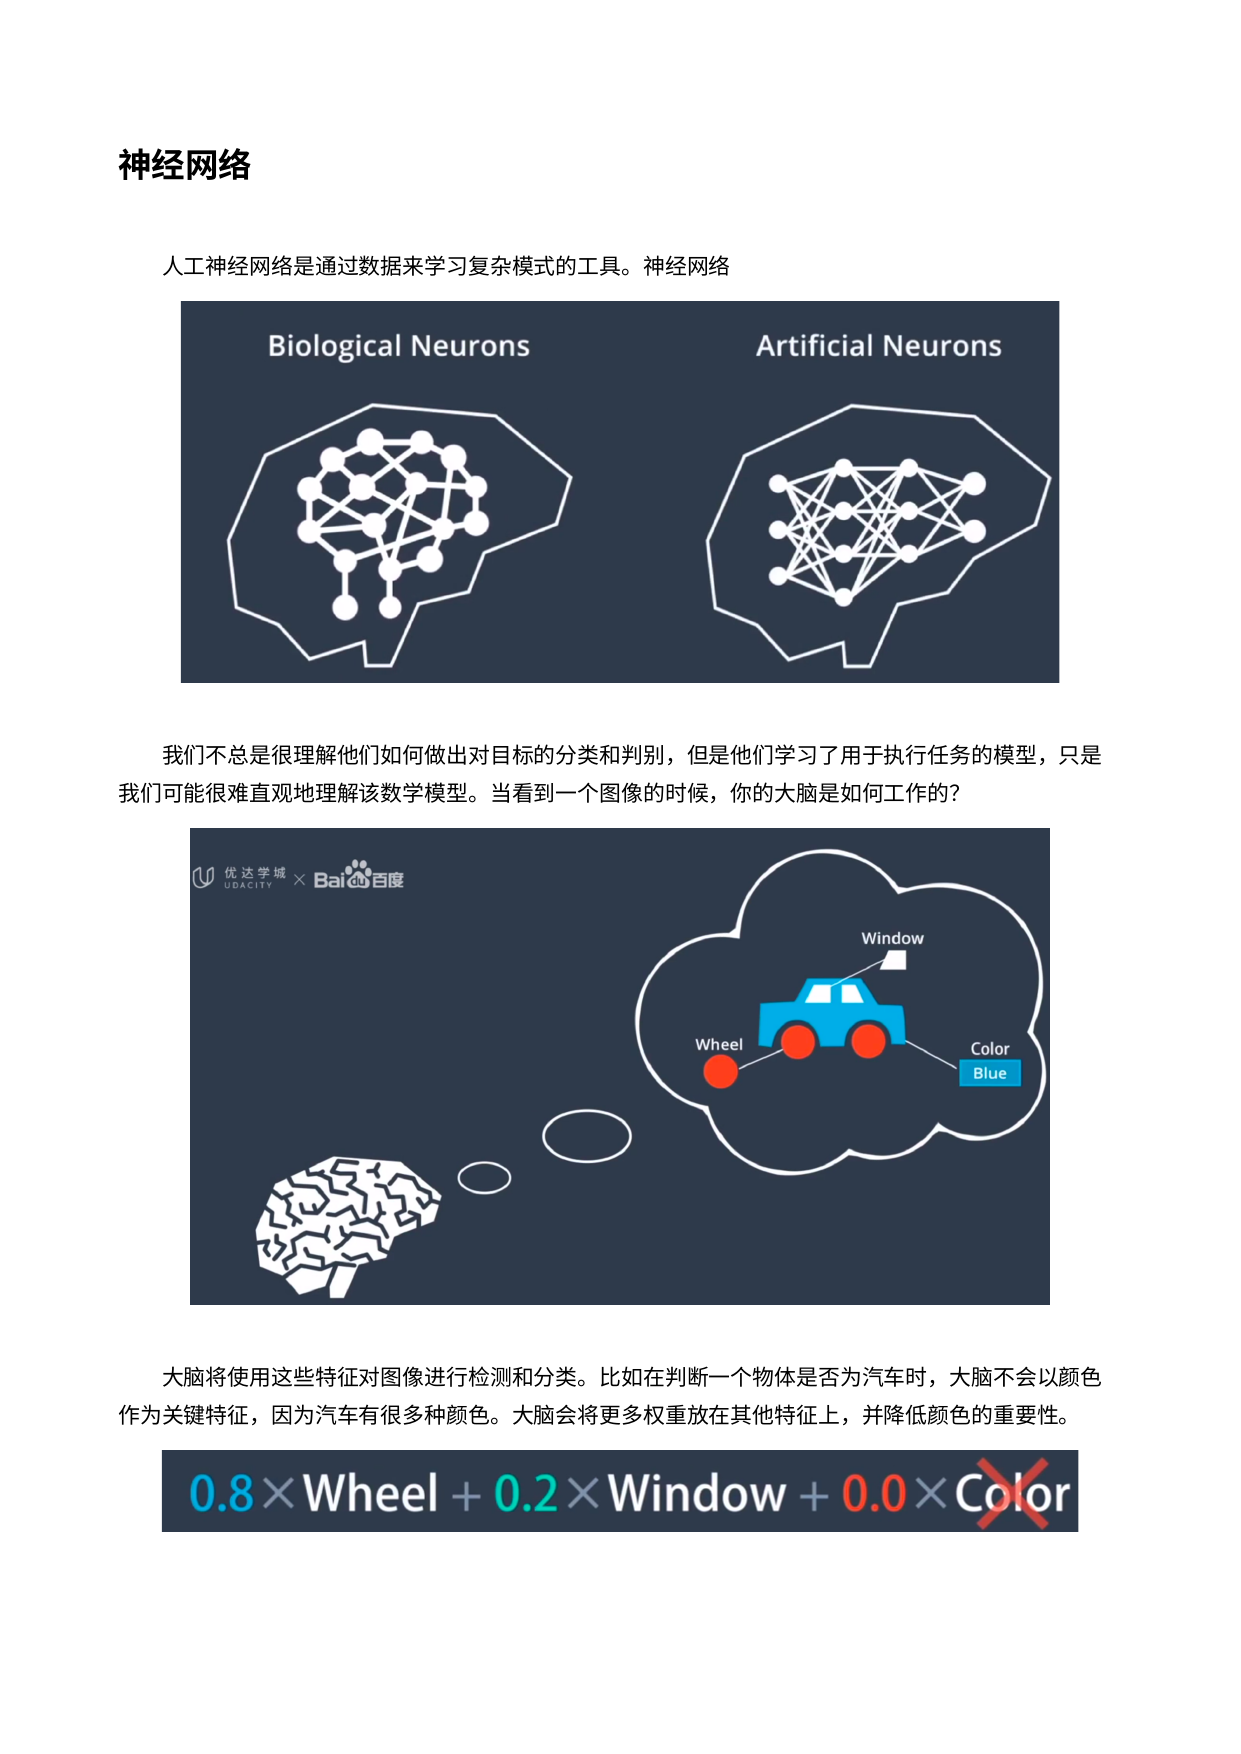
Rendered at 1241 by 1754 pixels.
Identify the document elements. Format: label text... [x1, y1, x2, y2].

picture [180, 301, 1060, 683]
text 人工神经网络是通过数据来学习复杂模式的工具。神经网络 [118, 249, 1122, 281]
picture [161, 1450, 1079, 1532]
subtitle 神经网络 [118, 139, 1122, 187]
picture [190, 828, 1050, 1305]
text 大脑将使用这些特征对图像进行检测和分类。比如在判断一个物体是否为汽车时，大脑不会以颜色作为关键特征，因为汽车有很多种颜色。大脑会将更多权重放在其他特征上，并降低颜色的重要性。 [118, 1360, 1122, 1429]
text 我们不总是很理解他们如何做出对目标的分类和判别，但是他们学习了用于执行任务的模型，只是我们可能很难直观地理解该数学模型。当看到一个图像的时候，你的大脑是如何工作的？ [118, 738, 1122, 807]
